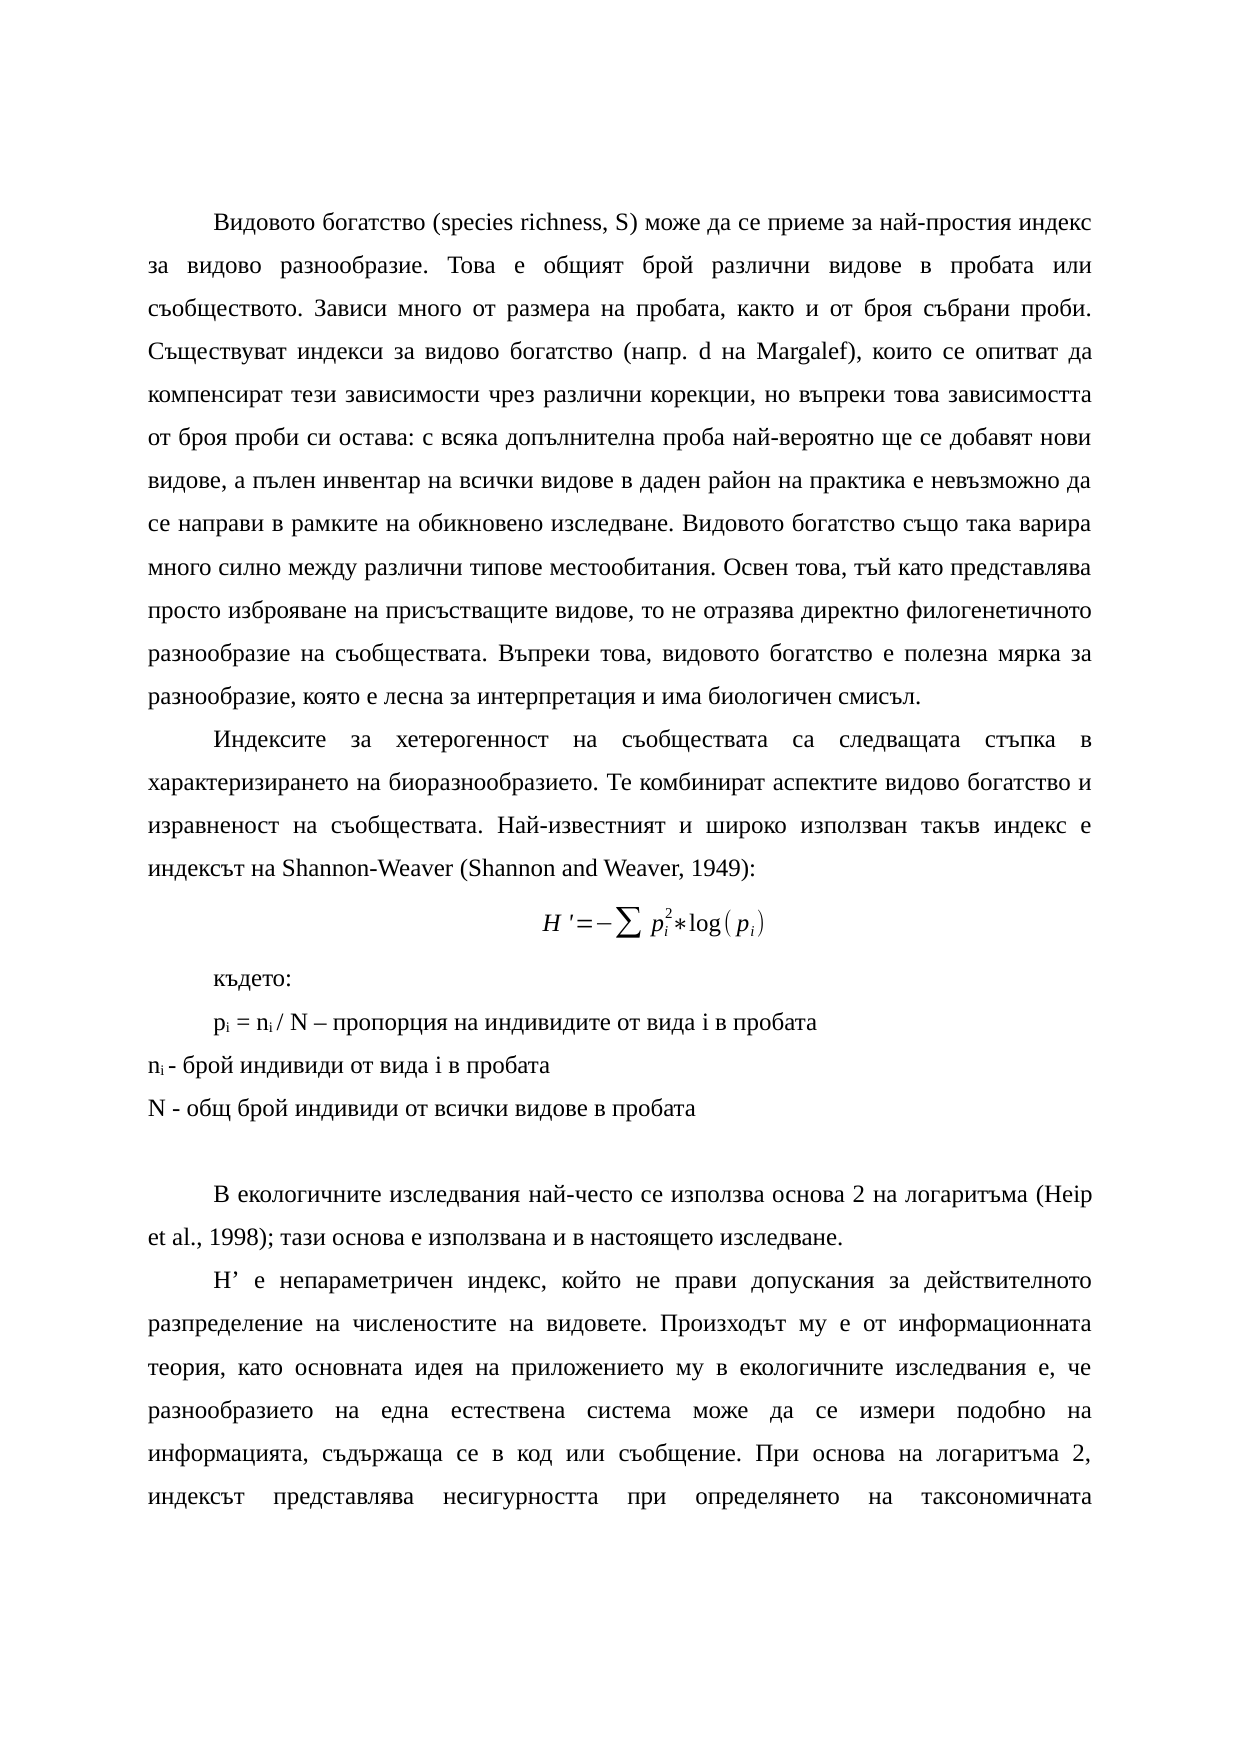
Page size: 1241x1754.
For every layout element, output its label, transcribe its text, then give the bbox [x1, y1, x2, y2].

text В екологичните изследвания най-често се използва основа 2 на логаритъма (Heip et al., 1998); тази основа е използвана и в настоящето изследване. [148, 1179, 1093, 1251]
text Индексите за хетерогенност на съобществата са следващата стъпка в характеризирането на биоразнообразието. Те комбинират аспектите видово богатство и изравненост на съобществата. Най-известният и широко използван такъв индекс е индексът на Shannon-Weaver (Shannon and Weaver, 1949): [148, 724, 1093, 882]
text където: [148, 963, 1093, 992]
text H’ е непараметричен индекс, който не прави допускания за действителното разпределение на численостите на видовете. Произходът му е от информационната теория, като основната идея на приложението му в екологичните изследвания е, че разнообразието на една естествена система може да се измери подобно на информацията, съдържаща се в код или съобщение. При основа на логаритъма 2, индексът представлява несигурността при определянето на таксономичната [148, 1265, 1093, 1510]
text pi = ni / N – пропорция на индивидите от вида i в пробата ni - брой индивиди от вида i в пробата N - общ брой индивиди от всички видове в пробата [148, 1007, 1093, 1122]
text Видовото богатство (species richness, S) може да се приеме за най-простия индекс за видово разнообразие. Това е общият брой различни видове в пробата или съобществото. Зависи много от размера на пробата, както и от броя събрани проби. Съществуват индекси за видово богатство (напр. d на Margalef), които се опитват да компенсират тези зависимости чрез различни корекции, но въпреки това зависимостта от броя проби си остава: с всяка допълнителна проба най-вероятно ще се добавят нови видове, а пълен инвентар на всички видове в даден район на практика е невъзможно да се направи в рамките на обикновено изследване. Видовото богатство също така варира много силно между различни типове местообитания. Освен това, тъй като представлява просто изброяване на присъстващите видове, то не отразява директно филогенетичното разнообразие на съобществата. Въпреки това, видовото богатство е полезна мярка за разнообразие, която е лесна за интерпретация и има биологичен смисъл. [148, 207, 1093, 710]
